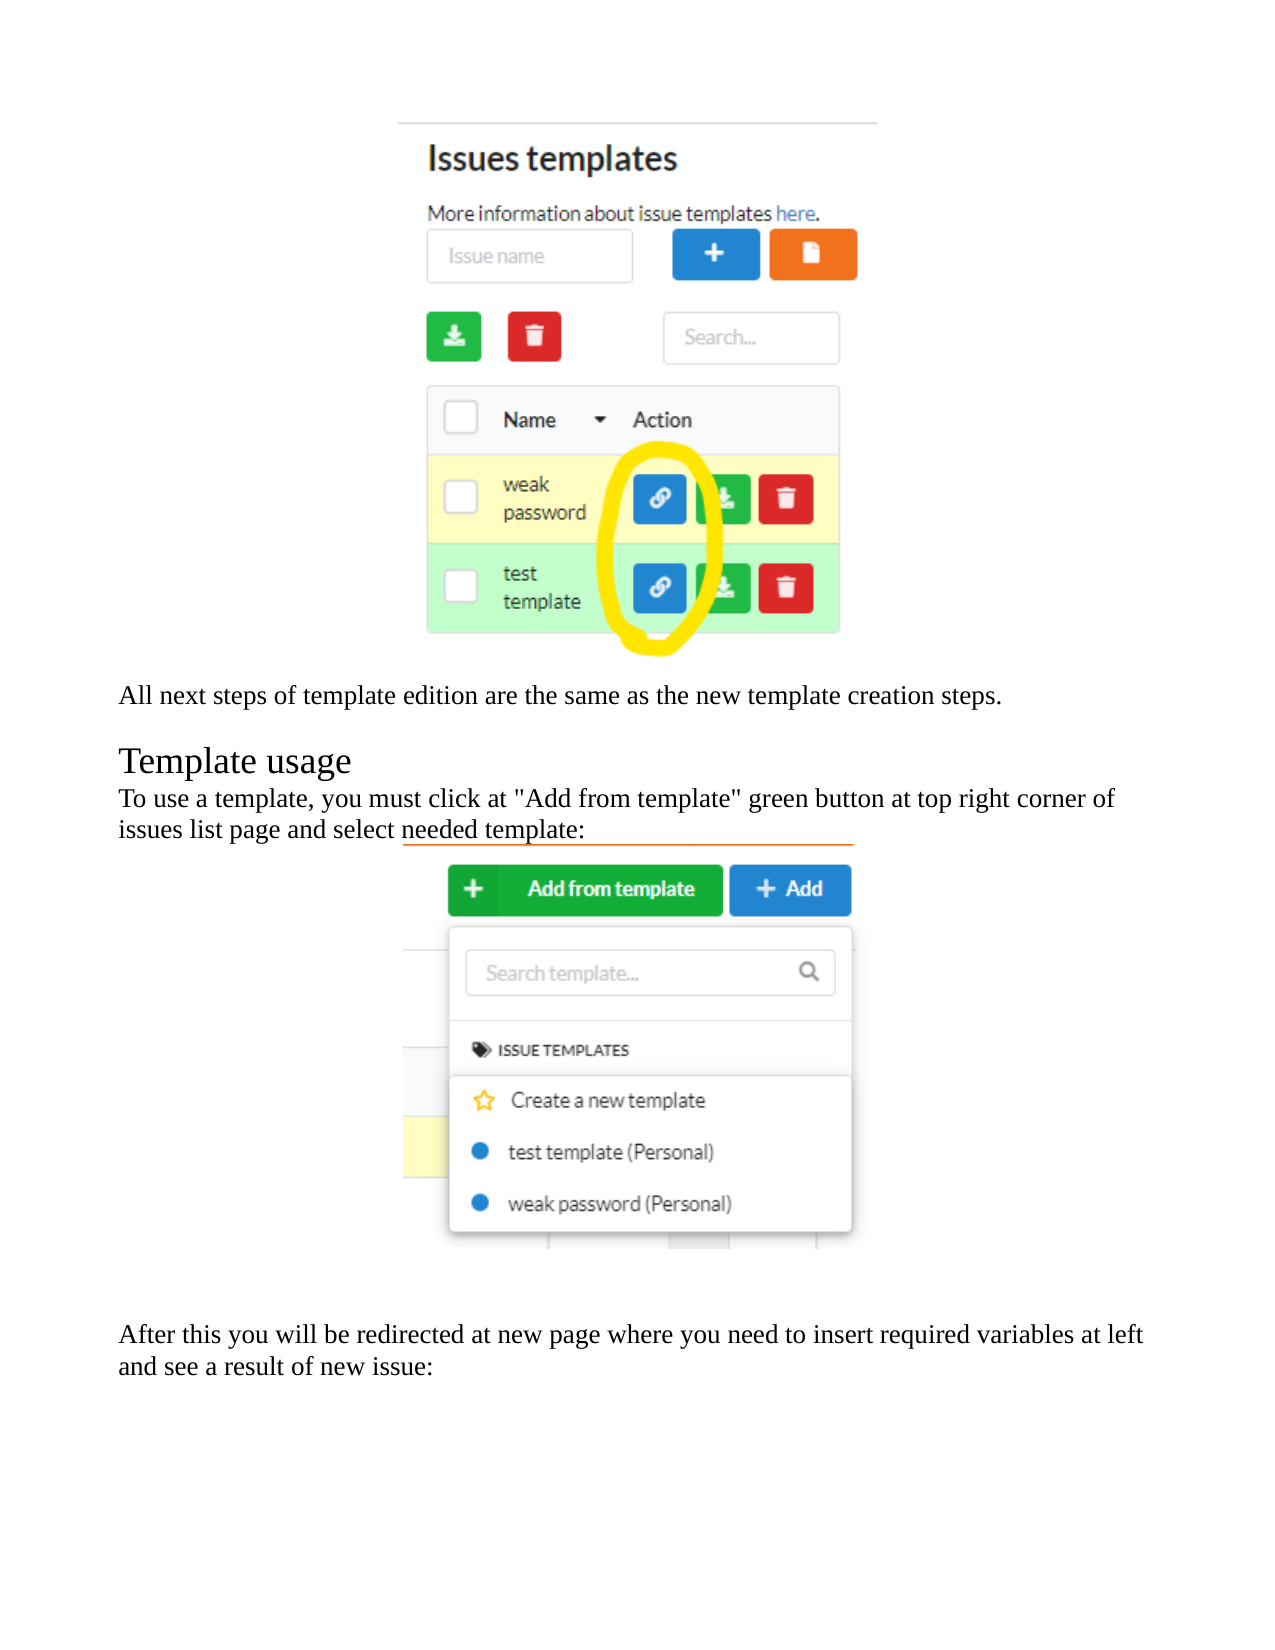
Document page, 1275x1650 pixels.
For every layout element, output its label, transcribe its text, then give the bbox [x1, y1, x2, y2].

picture [403, 844, 872, 1249]
picture [397, 118, 878, 659]
text To use a template, you must click at "Add from template" green button at top right corner of issues list page and select needed template: [118, 782, 1157, 844]
text After this you will be redirected at new page where you need to insert required variables at left and see a result of new issue: [118, 844, 1157, 1381]
text Template usage [118, 739, 1157, 782]
text All next steps of template edition are the same as the new template creation steps. [118, 118, 1157, 710]
